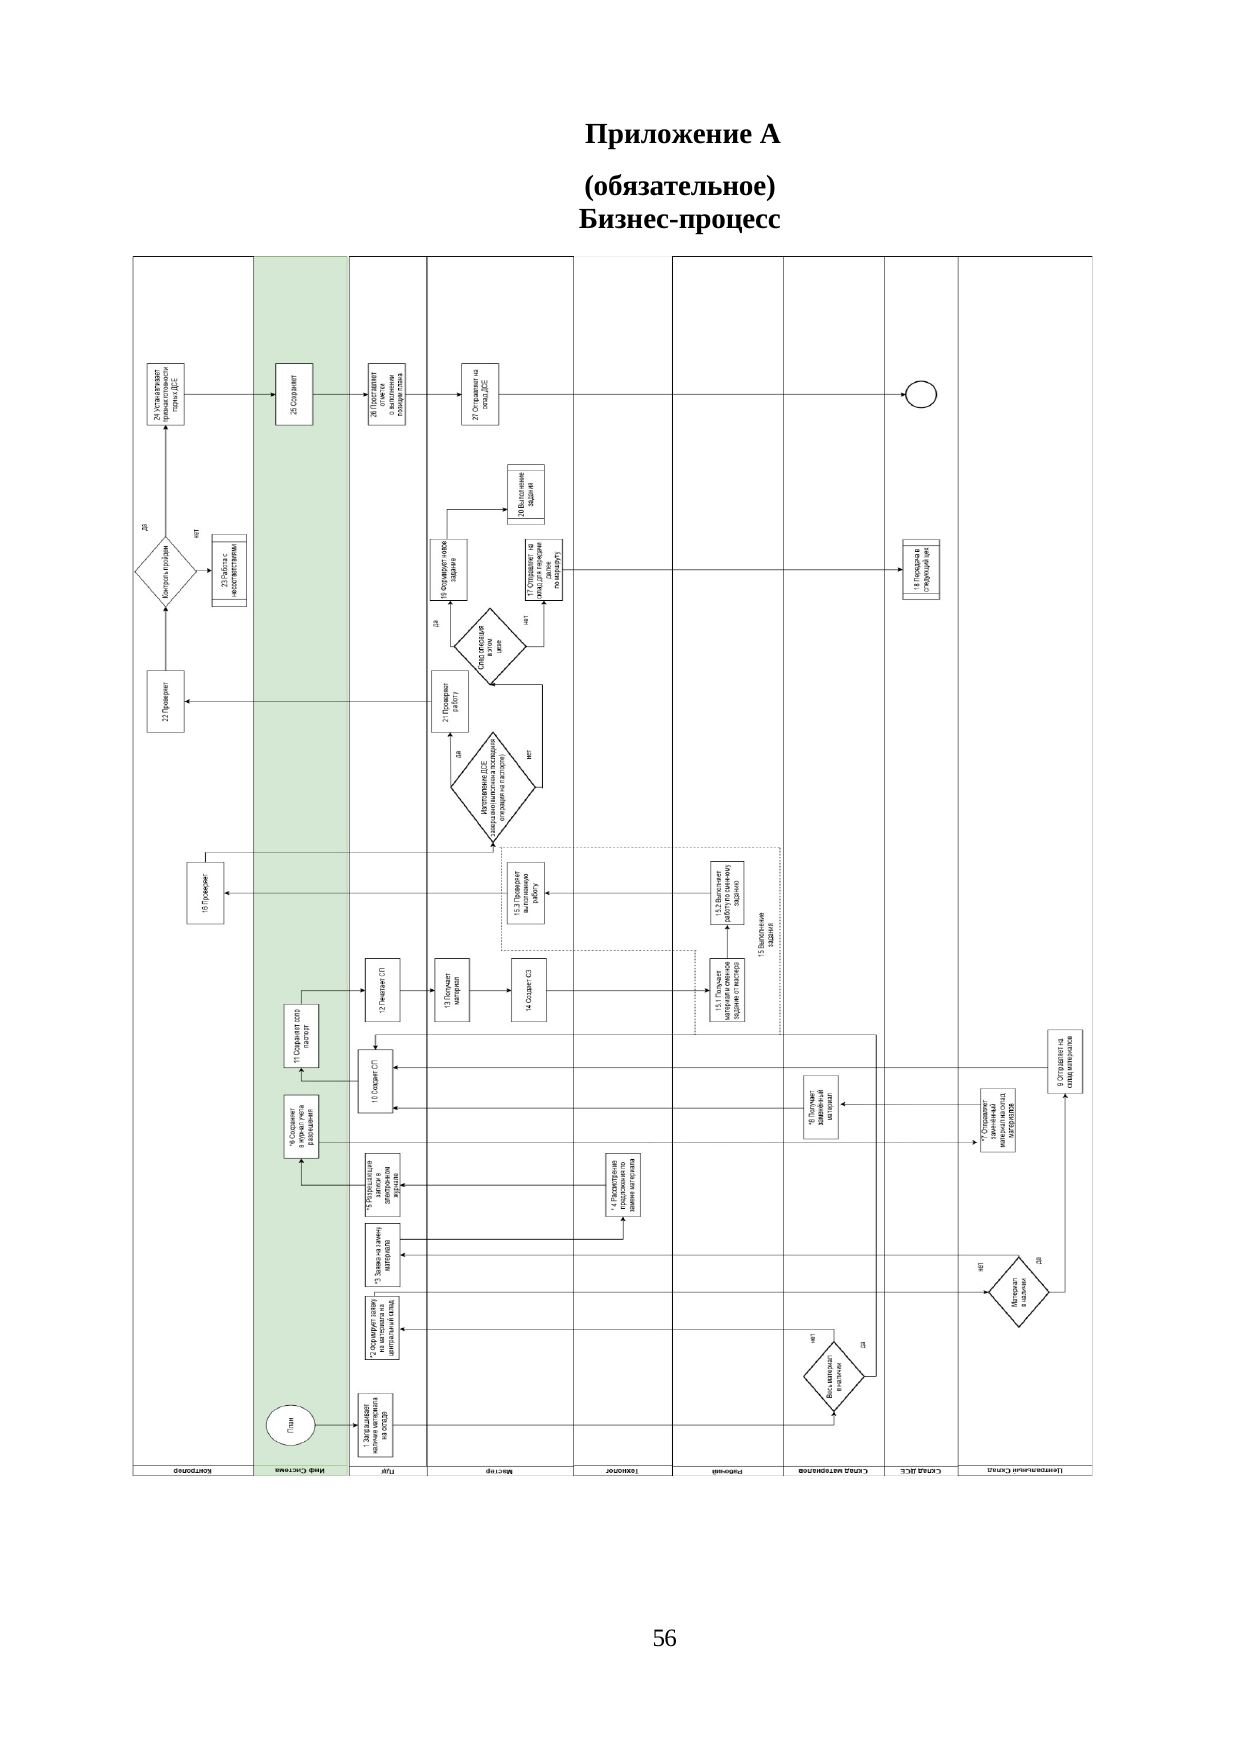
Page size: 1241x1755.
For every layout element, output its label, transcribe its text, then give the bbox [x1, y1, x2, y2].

picture [132, 256, 1093, 1476]
text Приложение A [126, 116, 1241, 150]
text (обязательное) Бизнес-процесс [577, 168, 782, 235]
